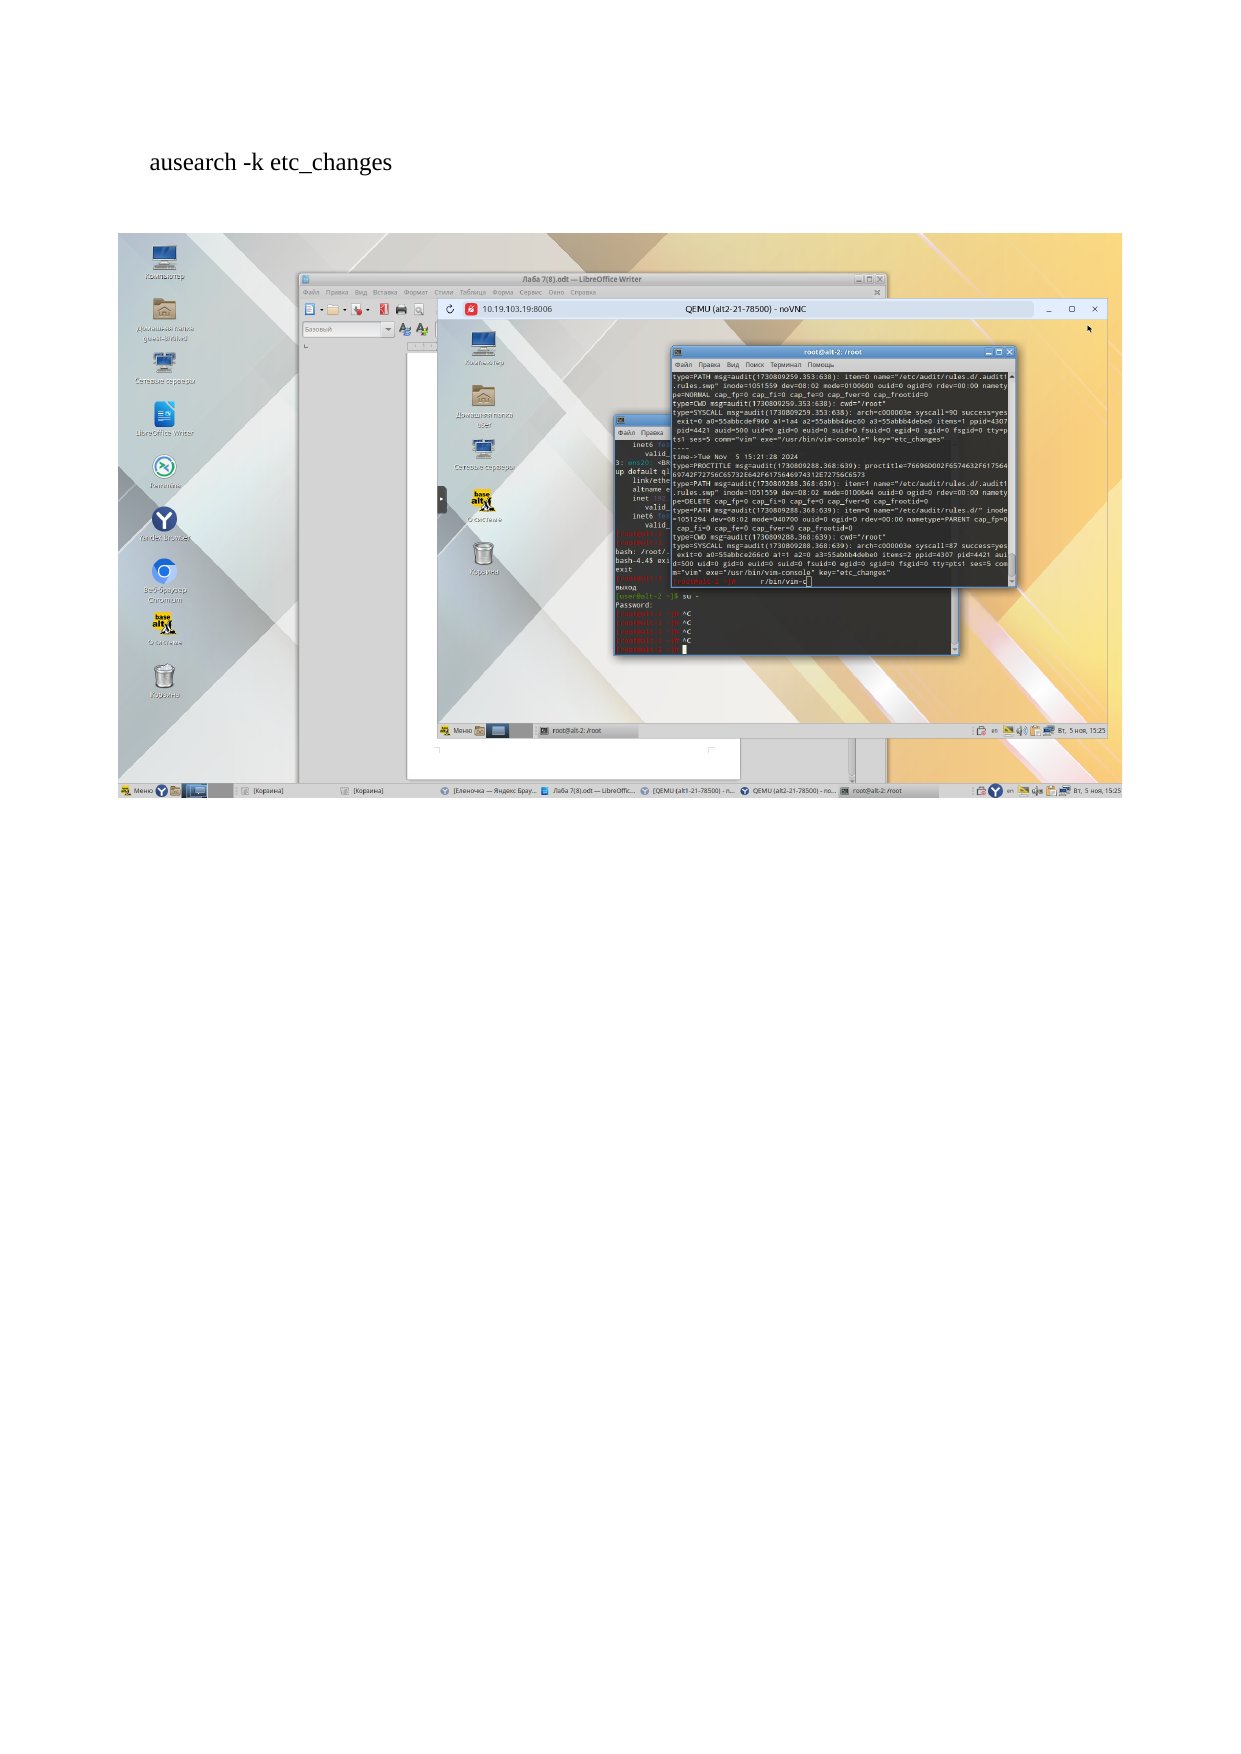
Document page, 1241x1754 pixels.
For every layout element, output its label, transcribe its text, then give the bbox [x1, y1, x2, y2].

picture [118, 233, 1123, 798]
text ausearch -k etc_changes [118, 147, 1122, 176]
